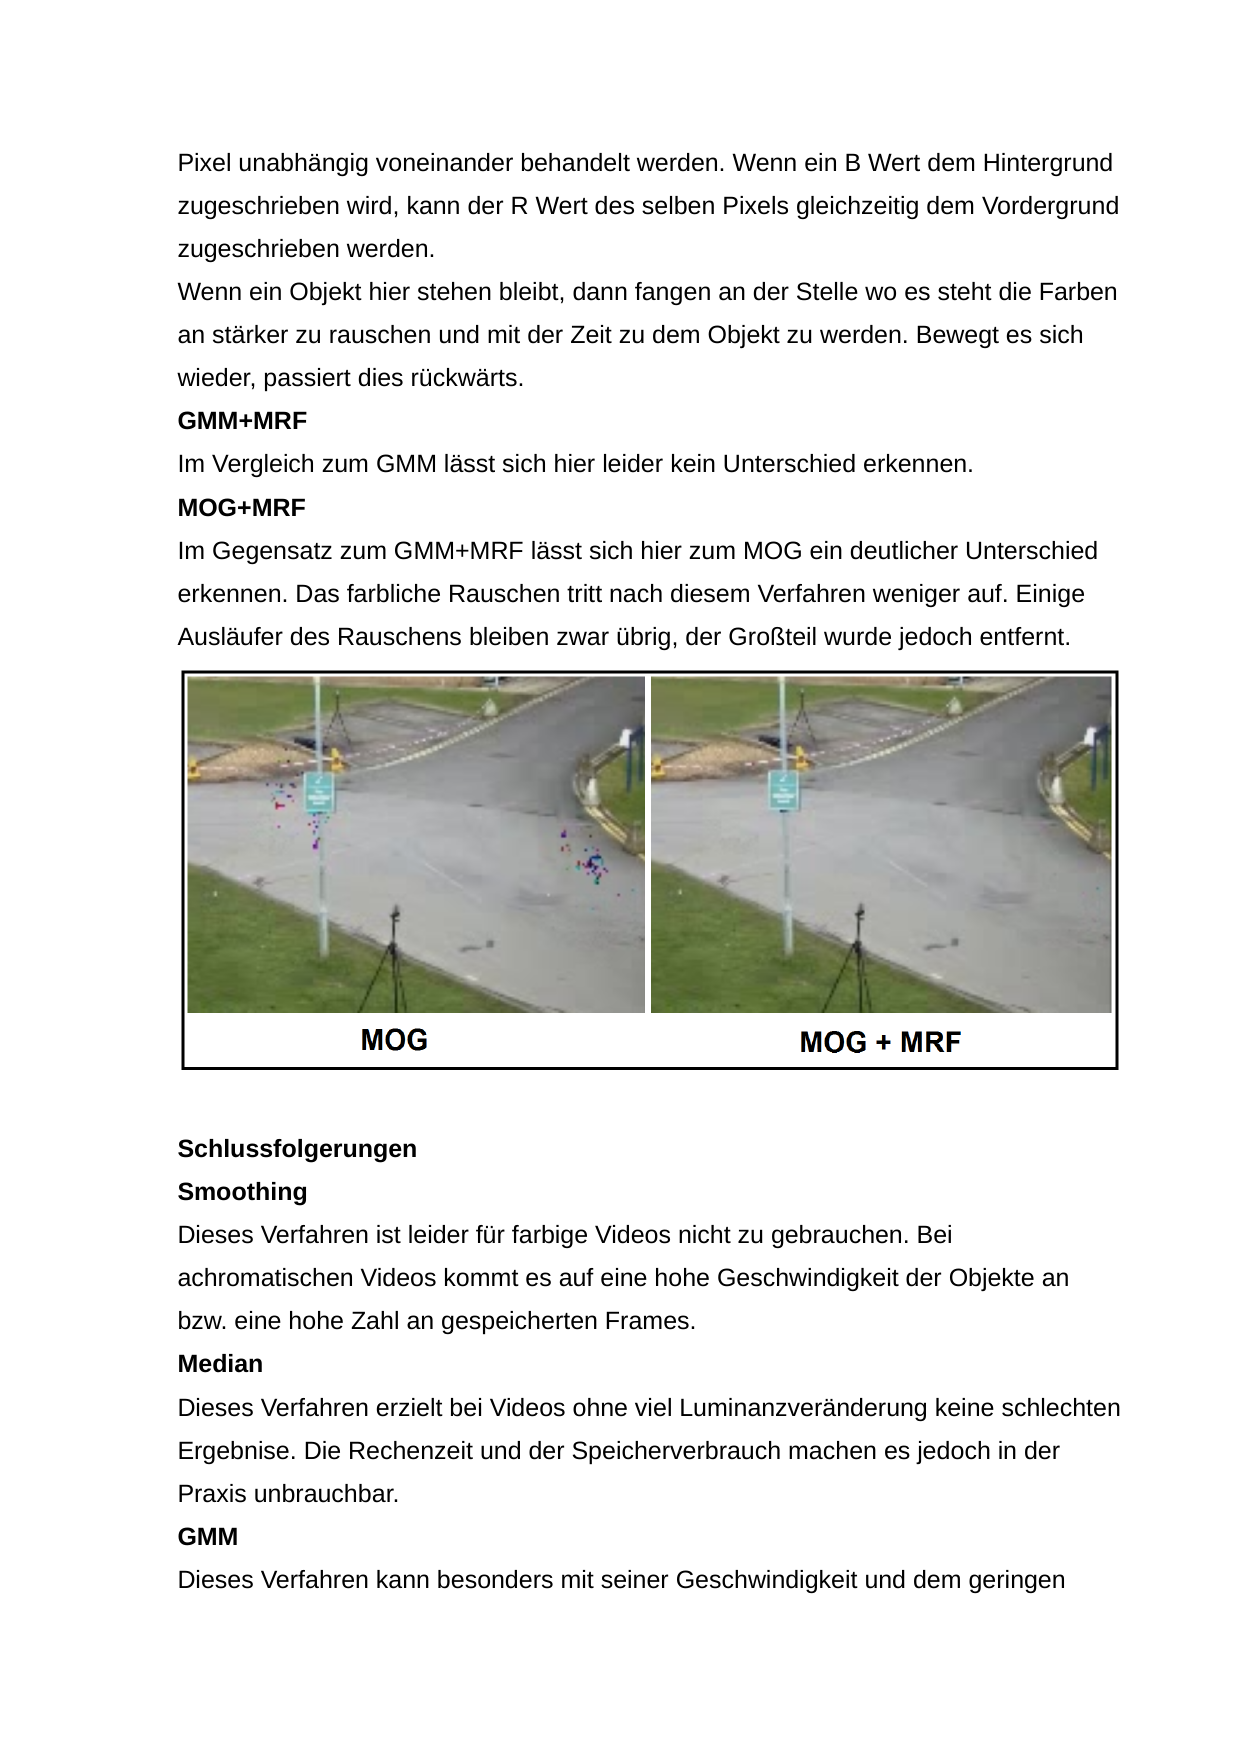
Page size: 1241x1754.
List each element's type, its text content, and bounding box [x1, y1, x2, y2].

text Smoothing [177, 1177, 1122, 1206]
text Wenn ein Objekt hier stehen bleibt, dann fangen an der Stelle wo es steht die Farben an stärker zu rauschen und mit der Zeit zu dem Objekt zu werden. Bewegt es sich wieder, passiert dies rückwärts. [177, 277, 1122, 392]
text Pixel unabhängig voneinander behandelt werden. Wenn ein B Wert dem Hintergrund zugeschrieben wird, kann der R Wert des selben Pixels gleichzeitig dem Vordergrund zugeschrieben werden. [177, 148, 1122, 263]
text Dieses Verfahren ist leider für farbige Videos nicht zu gebrauchen. Bei achromatischen Videos kommt es auf eine hohe Geschwindigkeit der Objekte an bzw. eine hohe Zahl an gespeicherten Frames. [177, 1220, 1122, 1335]
text GMM [177, 1522, 1122, 1551]
text Im Gegensatz zum GMM+MRF lässt sich hier zum MOG ein deutlicher Unterschied erkennen. Das farbliche Rauschen tritt nach diesem Verfahren weniger auf. Einige Ausläufer des Rauschens bleiben zwar übrig, der Großteil wurde jedoch entfernt. [177, 536, 1122, 651]
text Dieses Verfahren kann besonders mit seiner Geschwindigkeit und dem geringen [177, 1565, 1122, 1594]
text Im Vergleich zum GMM lässt sich hier leider kein Unterschied erkennen. [177, 449, 1122, 478]
text GMM+MRF [177, 406, 1122, 435]
picture [177, 665, 1123, 1077]
text Schlussfolgerungen [177, 1134, 1122, 1162]
text Median [177, 1349, 1122, 1378]
text Dieses Verfahren erzielt bei Videos ohne viel Luminanzveränderung keine schlechten Ergebnise. Die Rechenzeit und der Speicherverbrauch machen es jedoch in der Praxis unbrauchbar. [177, 1392, 1122, 1507]
text MOG+MRF [177, 493, 1122, 521]
